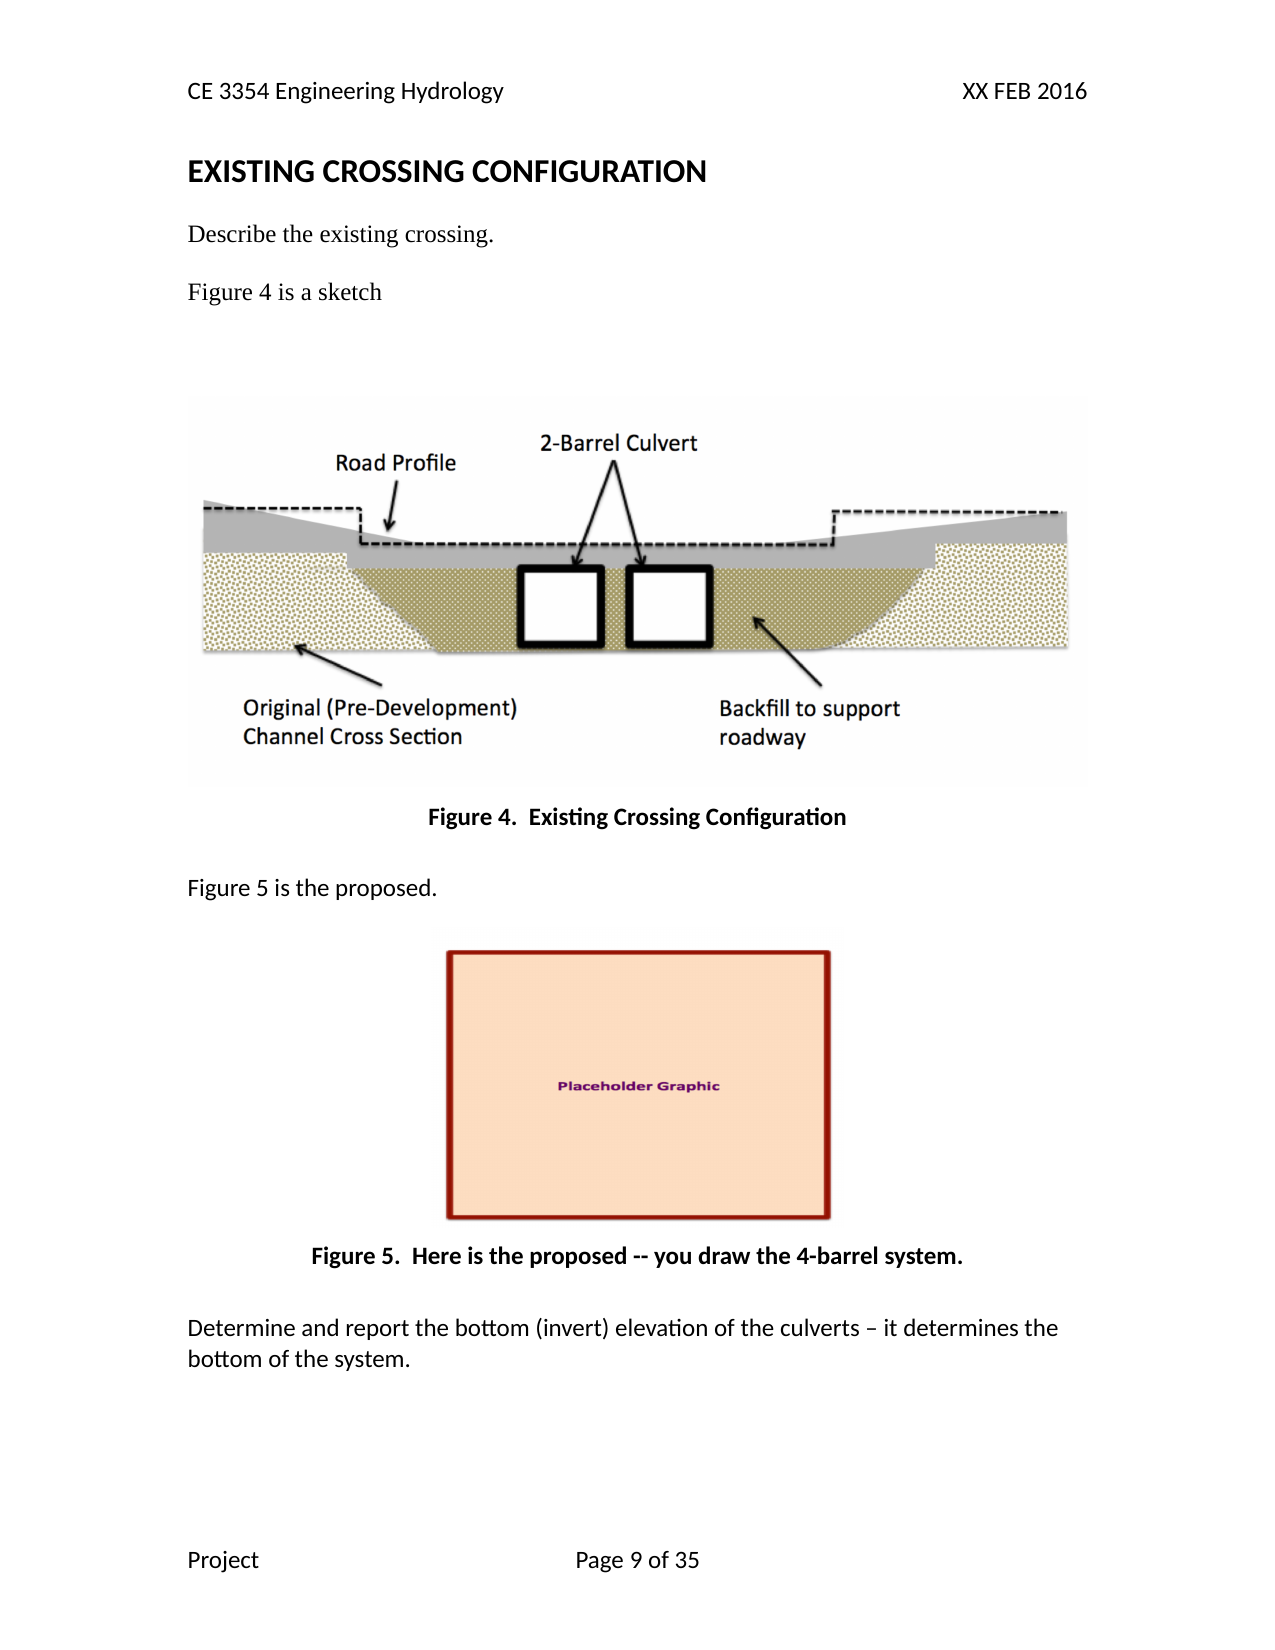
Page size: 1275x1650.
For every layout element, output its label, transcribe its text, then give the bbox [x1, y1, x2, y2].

text Describe the existing crossing. [187, 219, 1087, 248]
text Figure 4 is a sketch [187, 277, 1087, 306]
text EXISTING CROSSING CONFIGURATION [187, 150, 1087, 191]
text Figure 4. Existing Crossing Configuration [187, 801, 1087, 831]
picture [187, 396, 1088, 787]
text Figure 5 is the proposed. [187, 872, 1087, 903]
text Figure 5. Here is the proposed -- you draw the 4-barrel system. [187, 1241, 1087, 1271]
text Determine and report the bottom (invert) elevation of the culverts – it determines the bottom of the system. [187, 1312, 1087, 1373]
picture [431, 927, 844, 1228]
